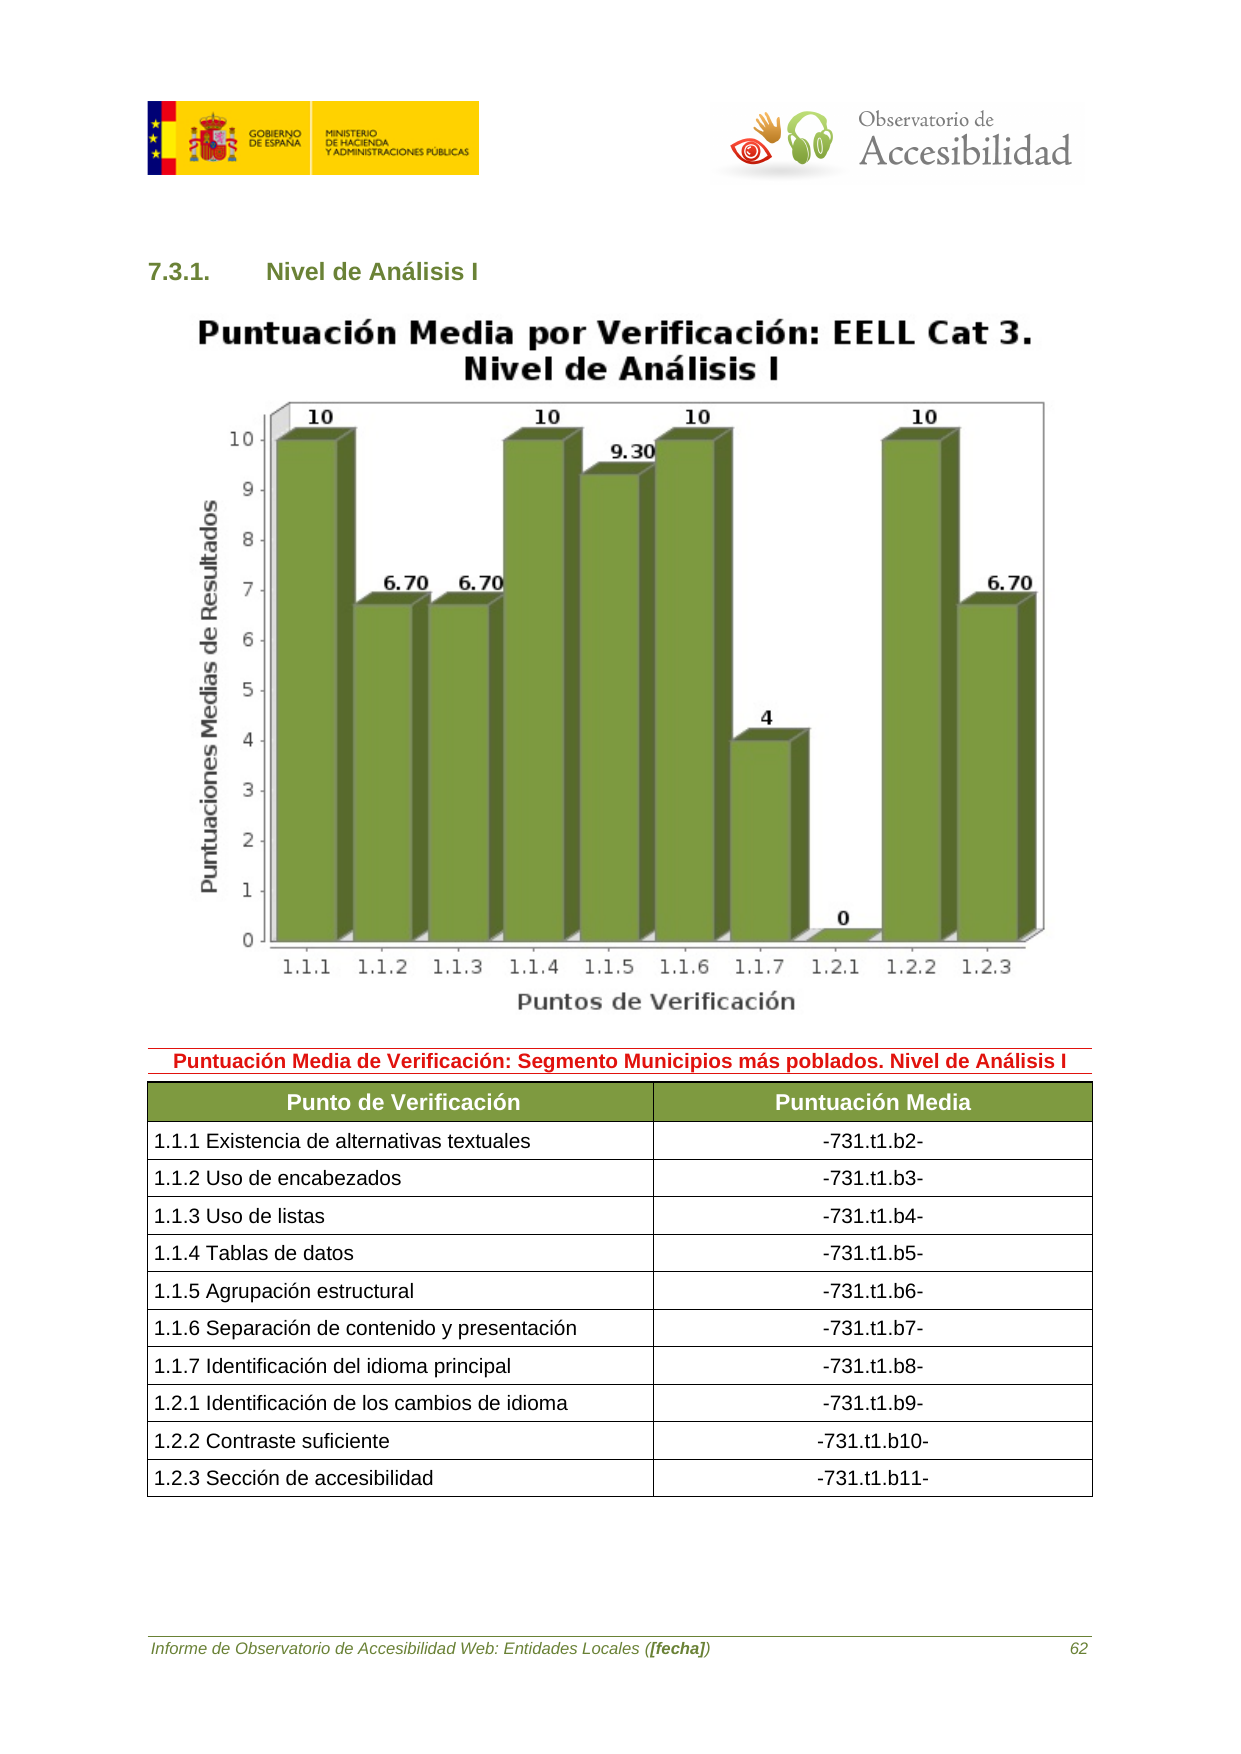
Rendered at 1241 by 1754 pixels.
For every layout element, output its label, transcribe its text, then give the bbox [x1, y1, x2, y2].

table_cell -731.t1.b3- [654, 1160, 1092, 1196]
text Puntuación Media de Verificación: Segmento Municipios más poblados. Nivel de Análisis I [148, 1049, 1092, 1073]
table_cell 1.1.2 Uso de encabezados [148, 1160, 653, 1196]
table_cell 1.1.7 Identificación del idioma principal [148, 1347, 653, 1384]
table_cell -731.t1.b9- [654, 1385, 1092, 1421]
table_cell 1.2.1 Identificación de los cambios de idioma [148, 1385, 653, 1421]
table_cell -731.t1.b10- [654, 1422, 1092, 1459]
table_cell 1.1.6 Separación de contenido y presentación [148, 1310, 653, 1346]
table_header Punto de Verificación [148, 1083, 653, 1121]
picture [178, 313, 1062, 1024]
picture [710, 102, 1086, 185]
table_cell -731.t1.b7- [654, 1310, 1092, 1346]
table_cell 1.1.1 Existencia de alternativas textuales [148, 1122, 653, 1159]
table_cell 1.1.5 Agrupación estructural [148, 1272, 653, 1309]
table_cell -731.t1.b11- [654, 1460, 1092, 1496]
table_cell 1.1.4 Tablas de datos [148, 1235, 653, 1271]
table_cell 1.1.3 Uso de listas [148, 1197, 653, 1234]
table_header Puntuación Media [654, 1083, 1092, 1121]
table_cell -731.t1.b2- [654, 1122, 1092, 1159]
table_cell 1.2.3 Sección de accesibilidad [148, 1460, 653, 1496]
subtitle Nivel de Análisis I [148, 257, 1092, 286]
table_cell 1.2.2 Contraste suficiente [148, 1422, 653, 1459]
table_cell -731.t1.b4- [654, 1197, 1092, 1234]
table_cell -731.t1.b6- [654, 1272, 1092, 1309]
picture [147, 101, 479, 175]
table_cell -731.t1.b8- [654, 1347, 1092, 1384]
table_cell -731.t1.b5- [654, 1235, 1092, 1271]
